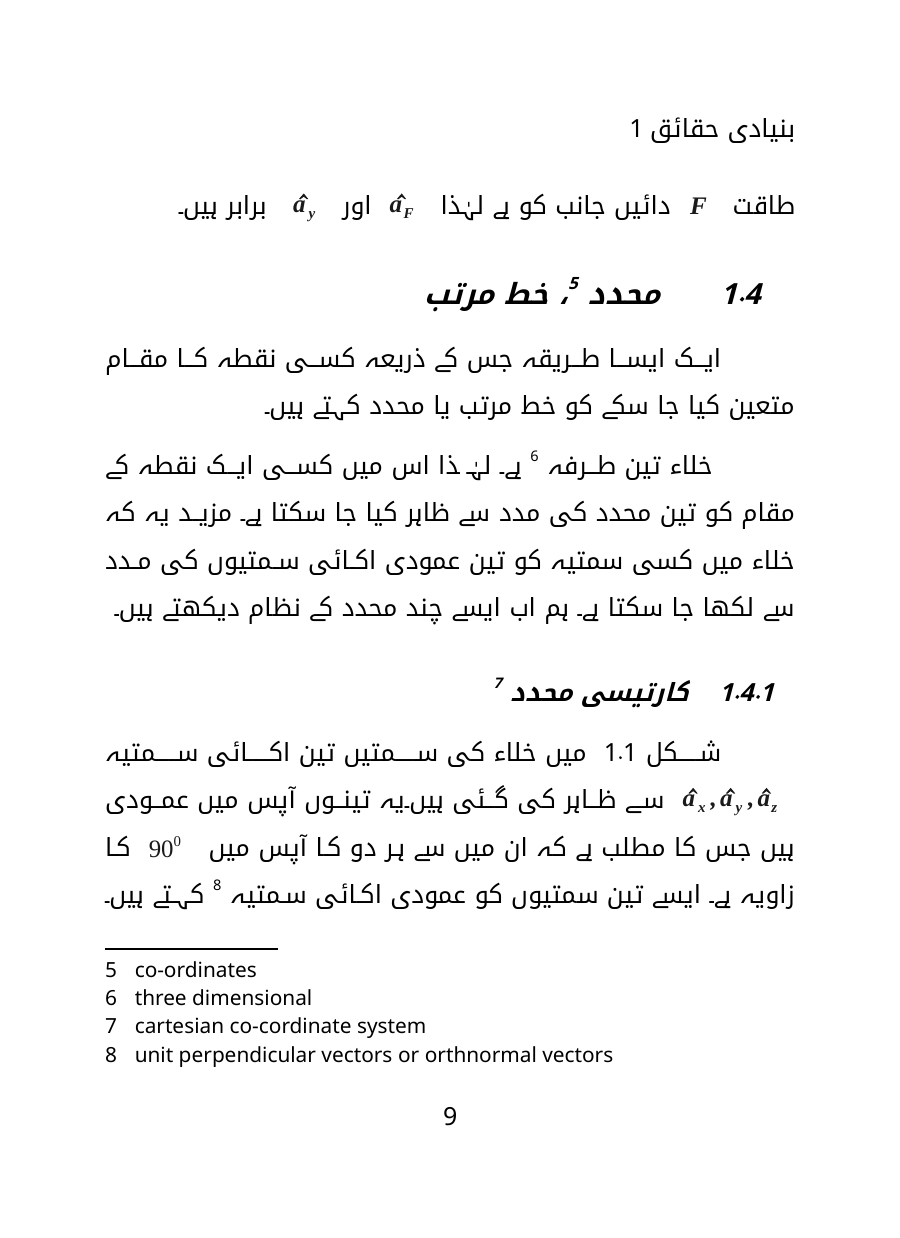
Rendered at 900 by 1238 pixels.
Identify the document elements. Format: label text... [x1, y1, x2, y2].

text ایک ایسا طریقہ جس کے ذریعہ کسی نقطہ کا مقام متعین کیا جا سکے کو خط مرتب یا محدد کہتے ہیں۔ [105, 335, 795, 430]
text unit perpendicular vectors or orthnormal vectors [105, 1040, 795, 1068]
list cartesian co-cordinate system [105, 1012, 795, 1040]
text وہ خط جس کا طول اور سمت معین ہو، اسے سمتیہ کہتے ہیں۔ سمتیہ کو انگریزی یا لاطینی زبان کے چھوٹے یا بڑے حروف، جن کو موٹے طرز کی لکھائی میں لکھا گیا ہو، سے ظاہر کیا جائے گا، مثلاً طاقت کو سے ظاہر کیا جائے گا۔یہاں شکل 1.1 سے رجوع کرنا بہتر ہے۔ ایک ایسا سمتیہ جس کی طول ایک ہو، کو اکائی سمتیہ کہتے ہیں۔ اس کتاب میں اکائی سمتیہ کو انگریزی کے پہلے حرف جس کو موٹے طرز کی لکھائ میں لکھا گیا ہو اور جس پر ٹوپی کا نشان ہو سے ظاہر کیا جائے گا، مثلاً اکائی سمتیہخلاء کی تین عمودی سمتوں کو ظاہر کرتے ہیں۔میں، چوٹی لکھائی میں، اس بات کی یاد دہانی کراتا ہے کہ یہ سمتیہ خلاء کی سمت کو ظاہر کرتا ہے۔ اگر کسی سمتیہ کی طول اور اس کی سمت کو علیحدہ علیحدہ لکھنا ہو تو اس کے طول کو ظاہر کرنے کے لئے سادہ طرز کی لکھائ میں وہی حرف استعمال کیا جائے گا جو اس سمتیہ کو ظاہر کرنے کے لئے، موٹے طرز کی لکھائی میں، استعمال کیا گیا ہو۔ یعنی سمتیہکی طول کوسے ظاہر کیا جائے گا۔ شکل میں سمتیہ کی طول، چار کے برابر ہے۔ اگر کسی سمتیہ کی سمت میں ایک اکائی سمتیہ بنایا جائے تو یہ اکائی سمتیہ اس سمتیہ کی سمت کو ظاہر کرتا ہے۔جیسے پہلے ذکر ہوا ہے ایسے اکائی سمتیہ کو انگریزی کے پہلے حرف، جس کو موٹے طرز کی لکھائ میں لکھا گیا ہو اور جس پر ٹوپی کا نشان ہو، سے ظاہر کیا جائے گا یعنی سمتیہکی سمت کوسے ظاہر کیا جائے گا۔یہاں، چوٹی لکھائی میں ، اس بات کی یاد دہانی کراتا ہے کہ یہ اکائی سمتیہ کی سمت کو ظاہر کر رہا ہے۔ شکل میں چونکہ طاقت دائیں جانب کو ہے لہٰذا اور برابر ہیں۔ [105, 182, 795, 230]
subtitle کارتیسی محدد [105, 669, 718, 717]
subtitle محدد ، خط مرتب [105, 267, 720, 323]
list co-ordinates [105, 955, 795, 983]
text شکل 1.1 میں خلاء کی سمتیں تین اکائی سمتیہ سے ظاہر کی گئی ہیں۔یہ تینوں آپس میں عمودی ہیں جس کا مطلب ہے کہ ان میں سے ہر دو کا آپس میں کا زاویہ ہے۔ ایسے تین سمتیوں کو عمودی اکائی سمتیہ کہتے ہیں۔ ان سمتوں کی جانب، طول کو سے ظاہر کیا جاتا ہے۔ آپ ان سے بخوبی واقف ہیں۔ [105, 729, 795, 919]
text three dimensional [105, 983, 795, 1012]
text خلاء تین طرفہ ہے۔ لہٰذا اس میں کسی ایک نقطہ کے مقام کو تین محدد کی مدد سے ظاہر کیا جا سکتا ہے۔ مزید یہ کہ خلاء میں کسی سمتیہ کو تین عمودی اکائی سمتیوں کی مدد سے لکھا جا سکتا ہے۔ ہم اب ایسے چند محدد کے نظام دیکھتے ہیں۔ [105, 442, 795, 632]
